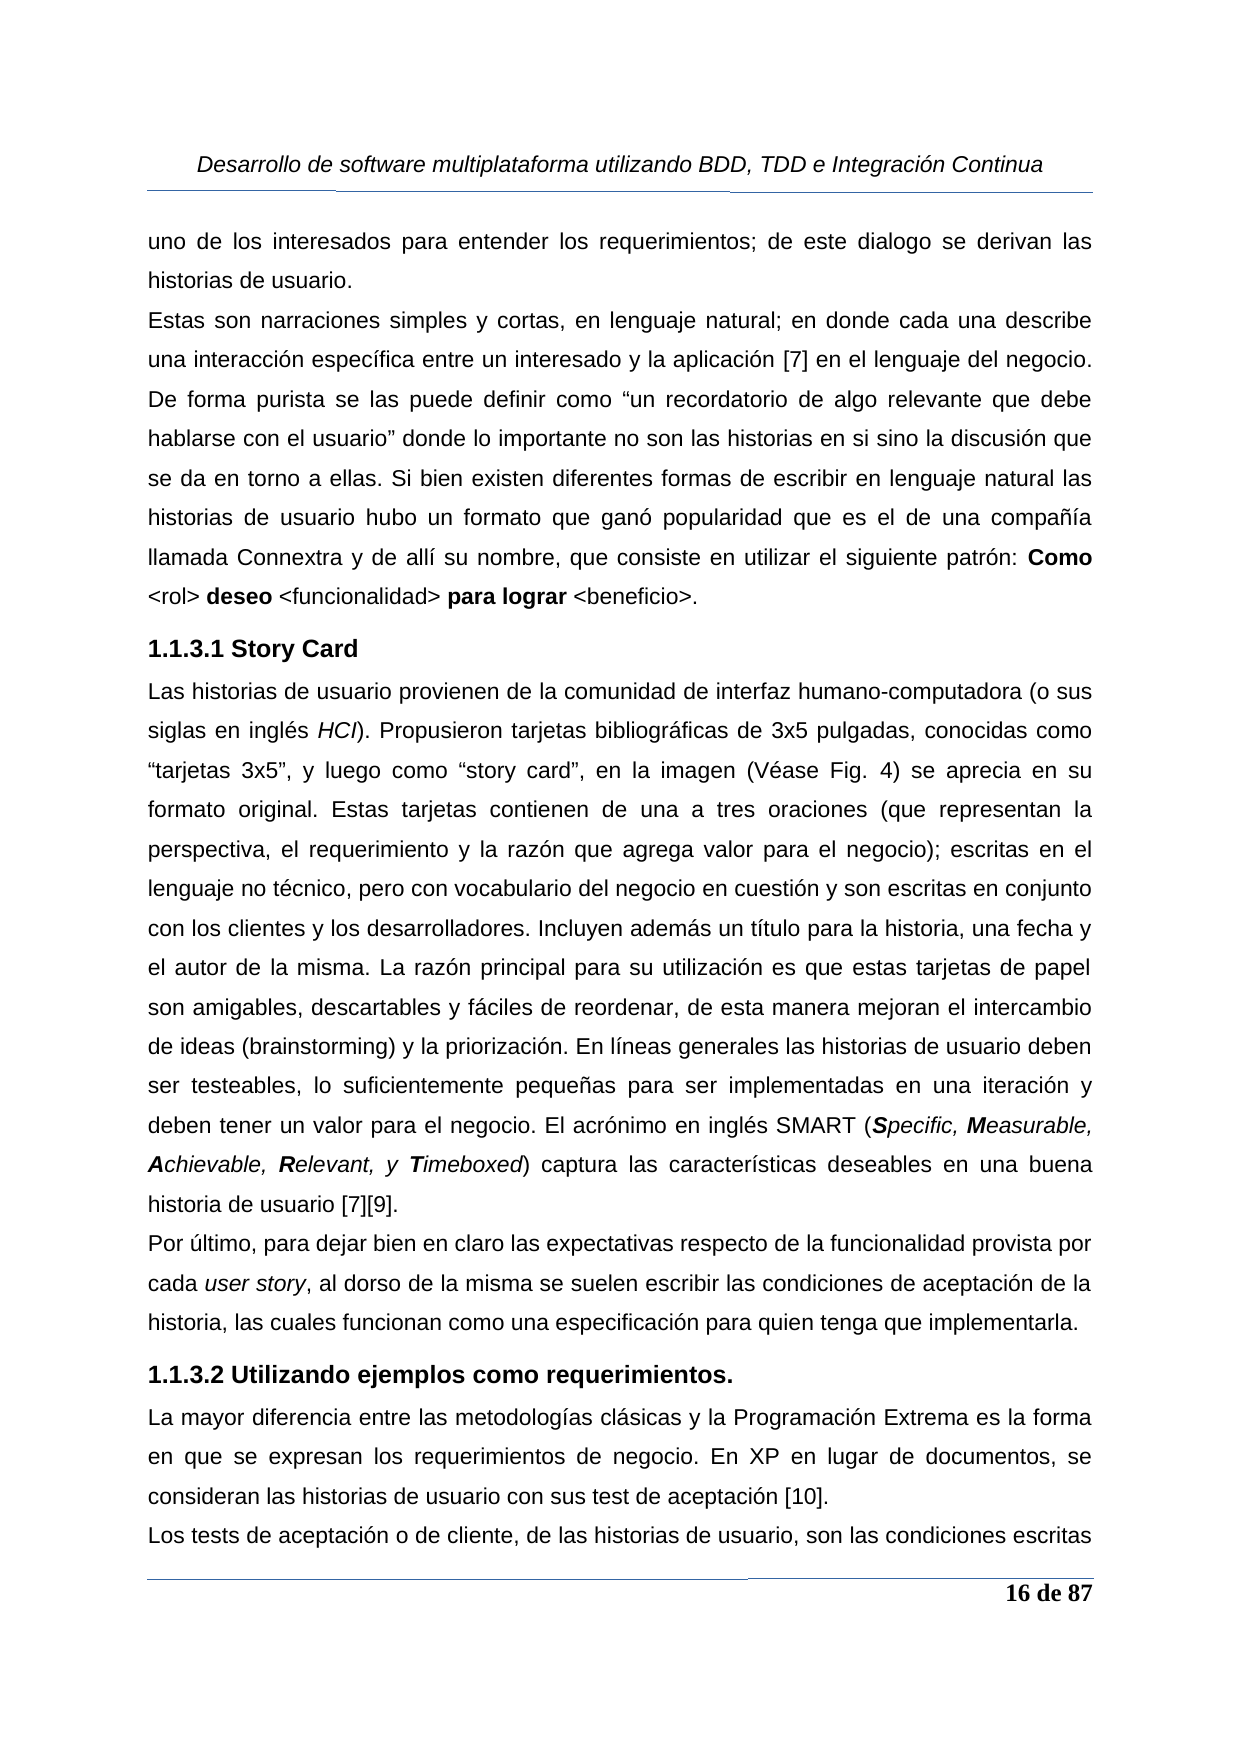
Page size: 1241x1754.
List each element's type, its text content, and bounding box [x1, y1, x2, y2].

list 1.1.3.2 Utilizando ejemplos como requerimientos. [148, 1361, 1093, 1389]
text Las historias de usuario provienen de la comunidad de interfaz humano-computadora (o sus siglas en inglés HCI). Propusieron tarjetas bibliográficas de 3x5 pulgadas, conocidas como “tarjetas 3x5”, y luego como “story card”, en la imagen (Véase Fig. 4) se aprecia en su formato original. Estas tarjetas contienen de una a tres oraciones (que representan la perspectiva, el requerimiento y la razón que agrega valor para el negocio); escritas en el lenguaje no técnico, pero con vocabulario del negocio en cuestión y son escritas en conjunto con los clientes y los desarrolladores. Incluyen además un título para la historia, una fecha y el autor de la misma. La razón principal para su utilización es que estas tarjetas de papel son amigables, descartables y fáciles de reordenar, de esta manera mejoran el intercambio de ideas (brainstorming) y la priorización. En líneas generales las historias de usuario deben ser testeables, lo suficientemente pequeñas para ser implementadas en una iteración y deben tener un valor para el negocio. El acrónimo en inglés SMART (Specific, Measurable, Achievable, Relevant, y Timeboxed) captura las características deseables en una buena historia de usuario [7][9]. [148, 678, 1093, 1217]
list uno de los interesados para entender los requerimientos; de este dialogo se derivan las historias de usuario. [148, 228, 1093, 294]
text Estas son narraciones simples y cortas, en lenguaje natural; en donde cada una describe una interacción específica entre un interesado y la aplicación [7] en el lenguaje del negocio. De forma purista se las puede definir como “un recordatorio de algo relevante que debe hablarse con el usuario” donde lo importante no son las historias en si sino la discusión que se da en torno a ellas. Si bien existen diferentes formas de escribir en lenguaje natural las historias de usuario hubo un formato que ganó popularidad que es el de una compañía llamada Connextra y de allí su nombre, que consiste en utilizar el siguiente patrón: Como <rol> deseo <funcionalidad> para lograr <beneficio>. [148, 307, 1093, 609]
text La mayor diferencia entre las metodologías clásicas y la Programación Extrema es la forma en que se expresan los requerimientos de negocio. En XP en lugar de documentos, se consideran las historias de usuario con sus test de aceptación [10]. [148, 1404, 1093, 1509]
text Por último, para dejar bien en claro las expectativas respecto de la funcionalidad provista por cada user story, al dorso de la misma se suelen escribir las condiciones de aceptación de la historia, las cuales funcionan como una especificación para quien tenga que implementarla. [148, 1230, 1093, 1336]
text 1.1.3.1 Story Card [148, 634, 1093, 663]
text Los tests de aceptación o de cliente, de las historias de usuario, son las condiciones escritas [148, 1522, 1093, 1548]
